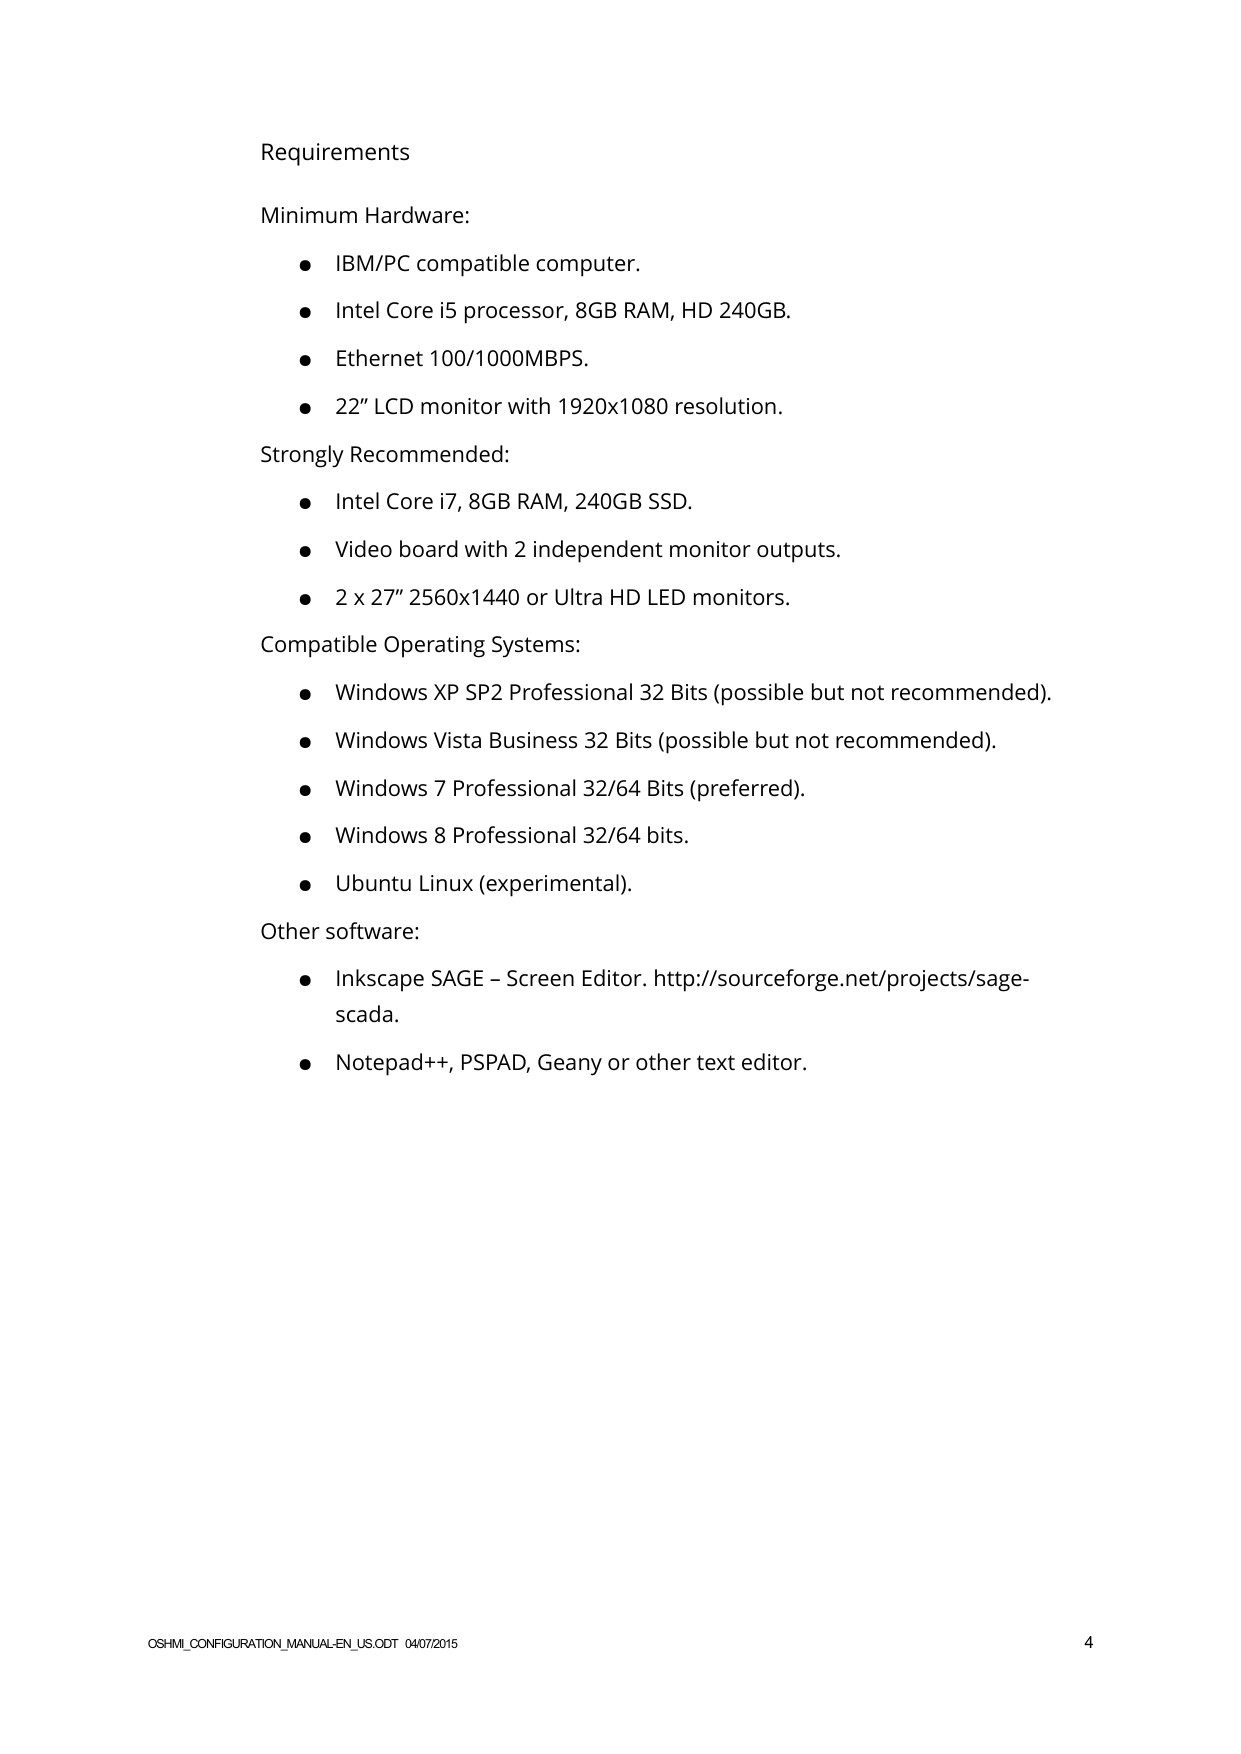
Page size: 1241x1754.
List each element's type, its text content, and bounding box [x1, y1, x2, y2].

list Windows 7 Professional 32/64 Bits (preferred). [298, 773, 1093, 802]
list Inkscape SAGE – Screen Editor. http://sourceforge.net/projects/sage-scada. [298, 963, 1093, 1029]
list Ethernet 100/1000MBPS. [298, 343, 1093, 373]
list Windows 8 Professional 32/64 bits. [298, 820, 1093, 850]
text Compatible Operating Systems: [260, 629, 1093, 659]
list Intel Core i5 processor, 8GB RAM, HD 240GB. [298, 296, 1093, 325]
list Ubuntu Linux (experimental). [298, 868, 1093, 898]
list Notepad++, PSPAD, Geany or other text editor. [298, 1047, 1093, 1077]
subtitle Requirements [260, 136, 1093, 167]
list Windows Vista Business 32 Bits (possible but not recommended). [298, 725, 1093, 755]
text Minimum Hardware: [260, 200, 1093, 230]
text Strongly Recommended: [260, 439, 1093, 468]
list Windows XP SP2 Professional 32 Bits (possible but not recommended). [298, 677, 1093, 707]
list IBM/PC compatible computer. [298, 248, 1093, 278]
list 2 x 27” 2560x1440 or Ultra HD LED monitors. [298, 582, 1093, 612]
list 22” LCD monitor with 1920x1080 resolution. [298, 391, 1093, 421]
list Intel Core i7, 8GB RAM, 240GB SSD. [298, 486, 1093, 516]
text Other software: [260, 916, 1093, 946]
list Video board with 2 independent monitor outputs. [298, 534, 1093, 564]
